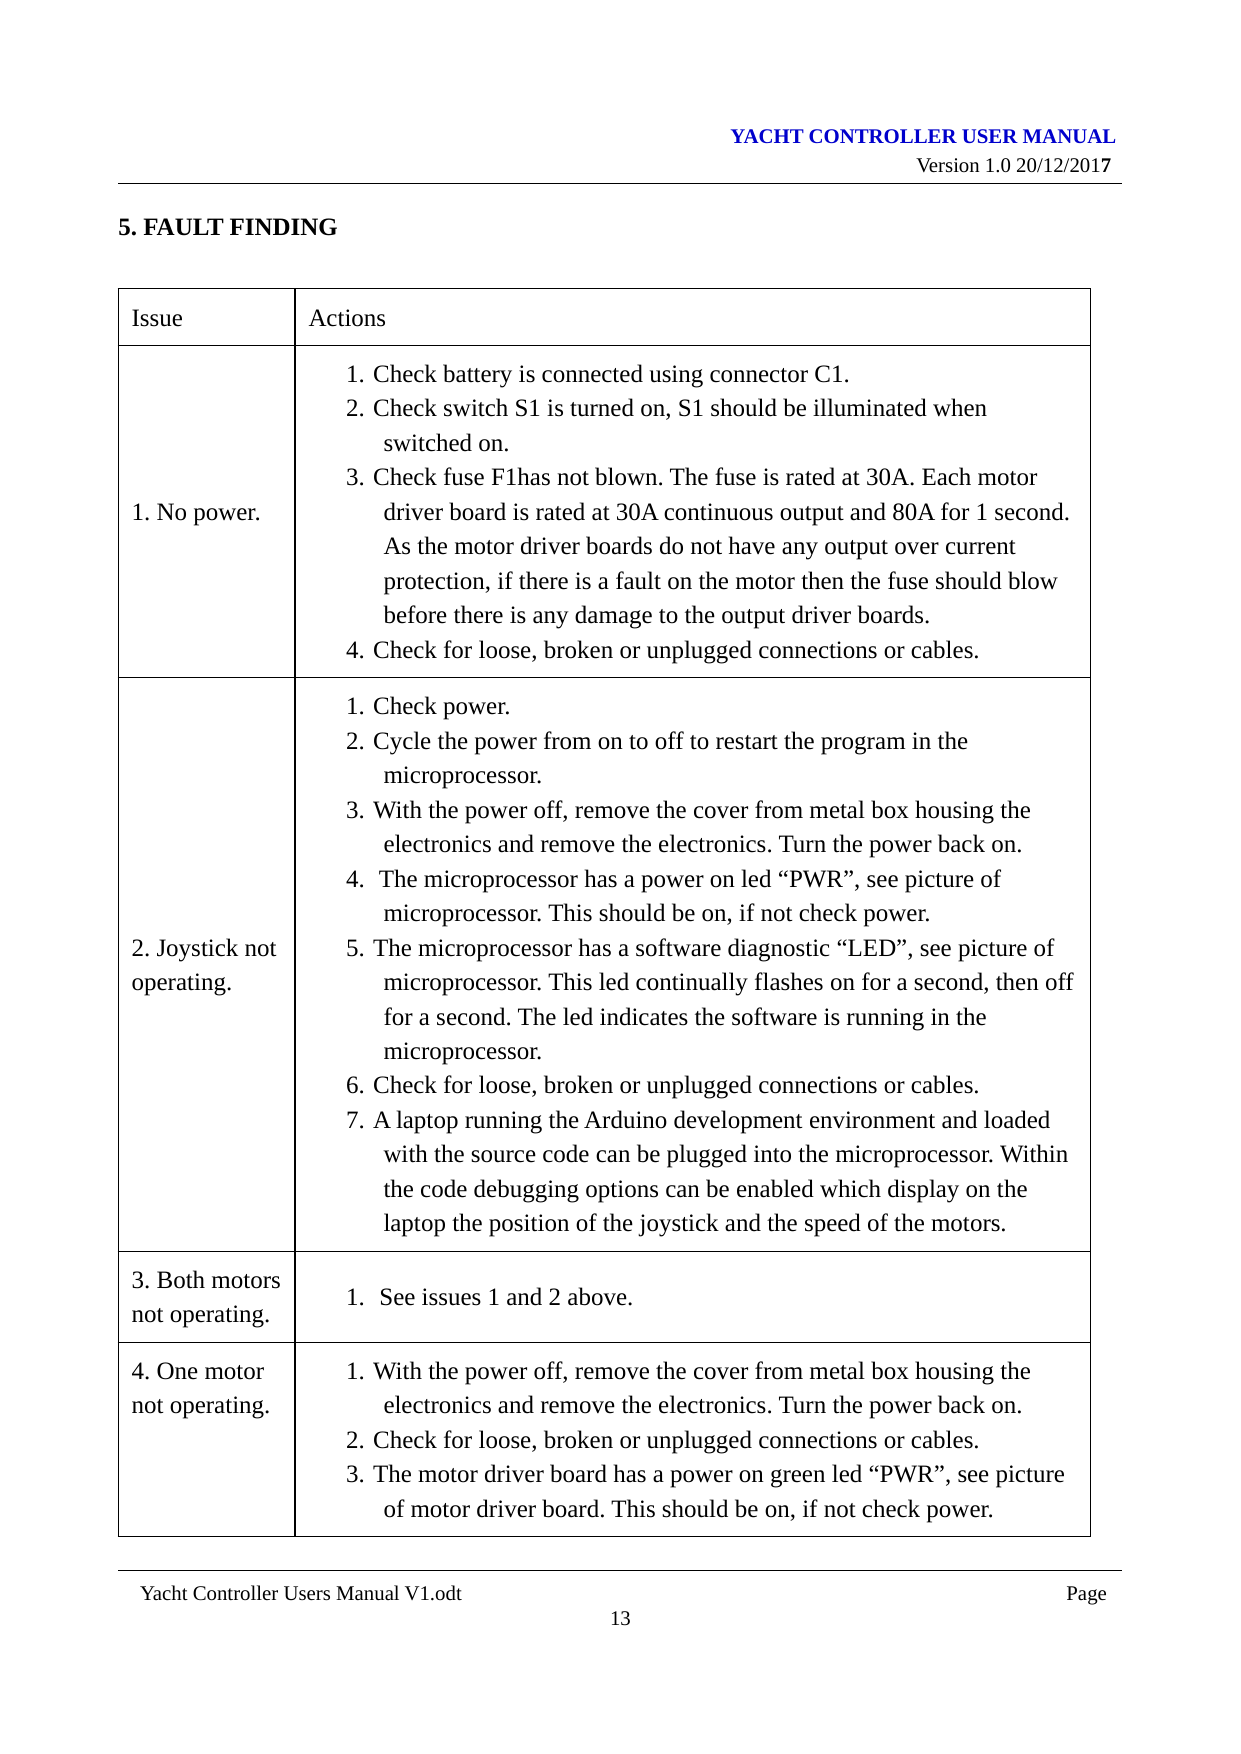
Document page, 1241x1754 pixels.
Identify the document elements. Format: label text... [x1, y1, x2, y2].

table_header Actions [296, 289, 1090, 345]
text 5. FAULT FINDING [118, 212, 1122, 241]
table_cell Check power. Cycle the power from on to off to restart the program in the microprocessor. With the power off, remove the cover from metal box housing the electronics and remove the electronics. Turn the power back on. The microprocessor has a power on led “PWR”, see picture of microprocessor. This should be on, if not check power. The microprocessor has a software diagnostic “LED”, see picture of microprocessor. This led continually flashes on for a second, then off for a second. The led indicates the software is running in the microprocessor. Check for loose, broken or unplugged connections or cables. A laptop running the Arduino development environment and loaded with the source code can be plugged into the microprocessor. Within the code debugging options can be enabled which display on the laptop the position of the joystick and the speed of the motors. [296, 678, 1090, 1251]
table_cell 4. One motor not operating. [119, 1343, 294, 1536]
table_cell With the power off, remove the cover from metal box housing the electronics and remove the electronics. Turn the power back on. Check for loose, broken or unplugged connections or cables. The motor driver board has a power on green led “PWR”, see picture of motor driver board. This should be on, if not check power. Operate the joystick in both axis, Red LED A turns ON when the output B is low and output A is high. Indicates the current flows from output A to B. Operate the joystick in both axis, Red LED B turns ON when the output A is low and output B is high. Indicates the current flows from output B to A. Depress Test Button A, when this button is pressed, current flows from output A to B and motor will turn CW (or CCW depending on the connection). Depress Test Button B when this button is pressed, current flows from output B to A and motor will turn CCW (or CW depending on the connection). To assist with isolation of the fault, the motor can be disconnected from the motor driver board by disconnecting the crimp bullet connectors and connecting the motor via a cable with an inline fuse directly to the battery. [296, 1343, 1090, 1536]
table_cell 3. Both motors not operating. [119, 1252, 294, 1342]
table_cell Check battery is connected using connector C1. Check switch S1 is turned on, S1 should be illuminated when switched on. Check fuse F1has not blown. The fuse is rated at 30A. Each motor driver board is rated at 30A continuous output and 80A for 1 second. As the motor driver boards do not have any output over current protection, if there is a fault on the motor then the fuse should blow before there is any damage to the output driver boards. Check for loose, broken or unplugged connections or cables. [296, 346, 1090, 677]
table_header Issue [119, 289, 294, 345]
table_cell 1. No power. [119, 346, 294, 677]
table_cell See issues 1 and 2 above. [296, 1252, 1090, 1342]
table_cell 2. Joystick not operating. [119, 678, 294, 1251]
